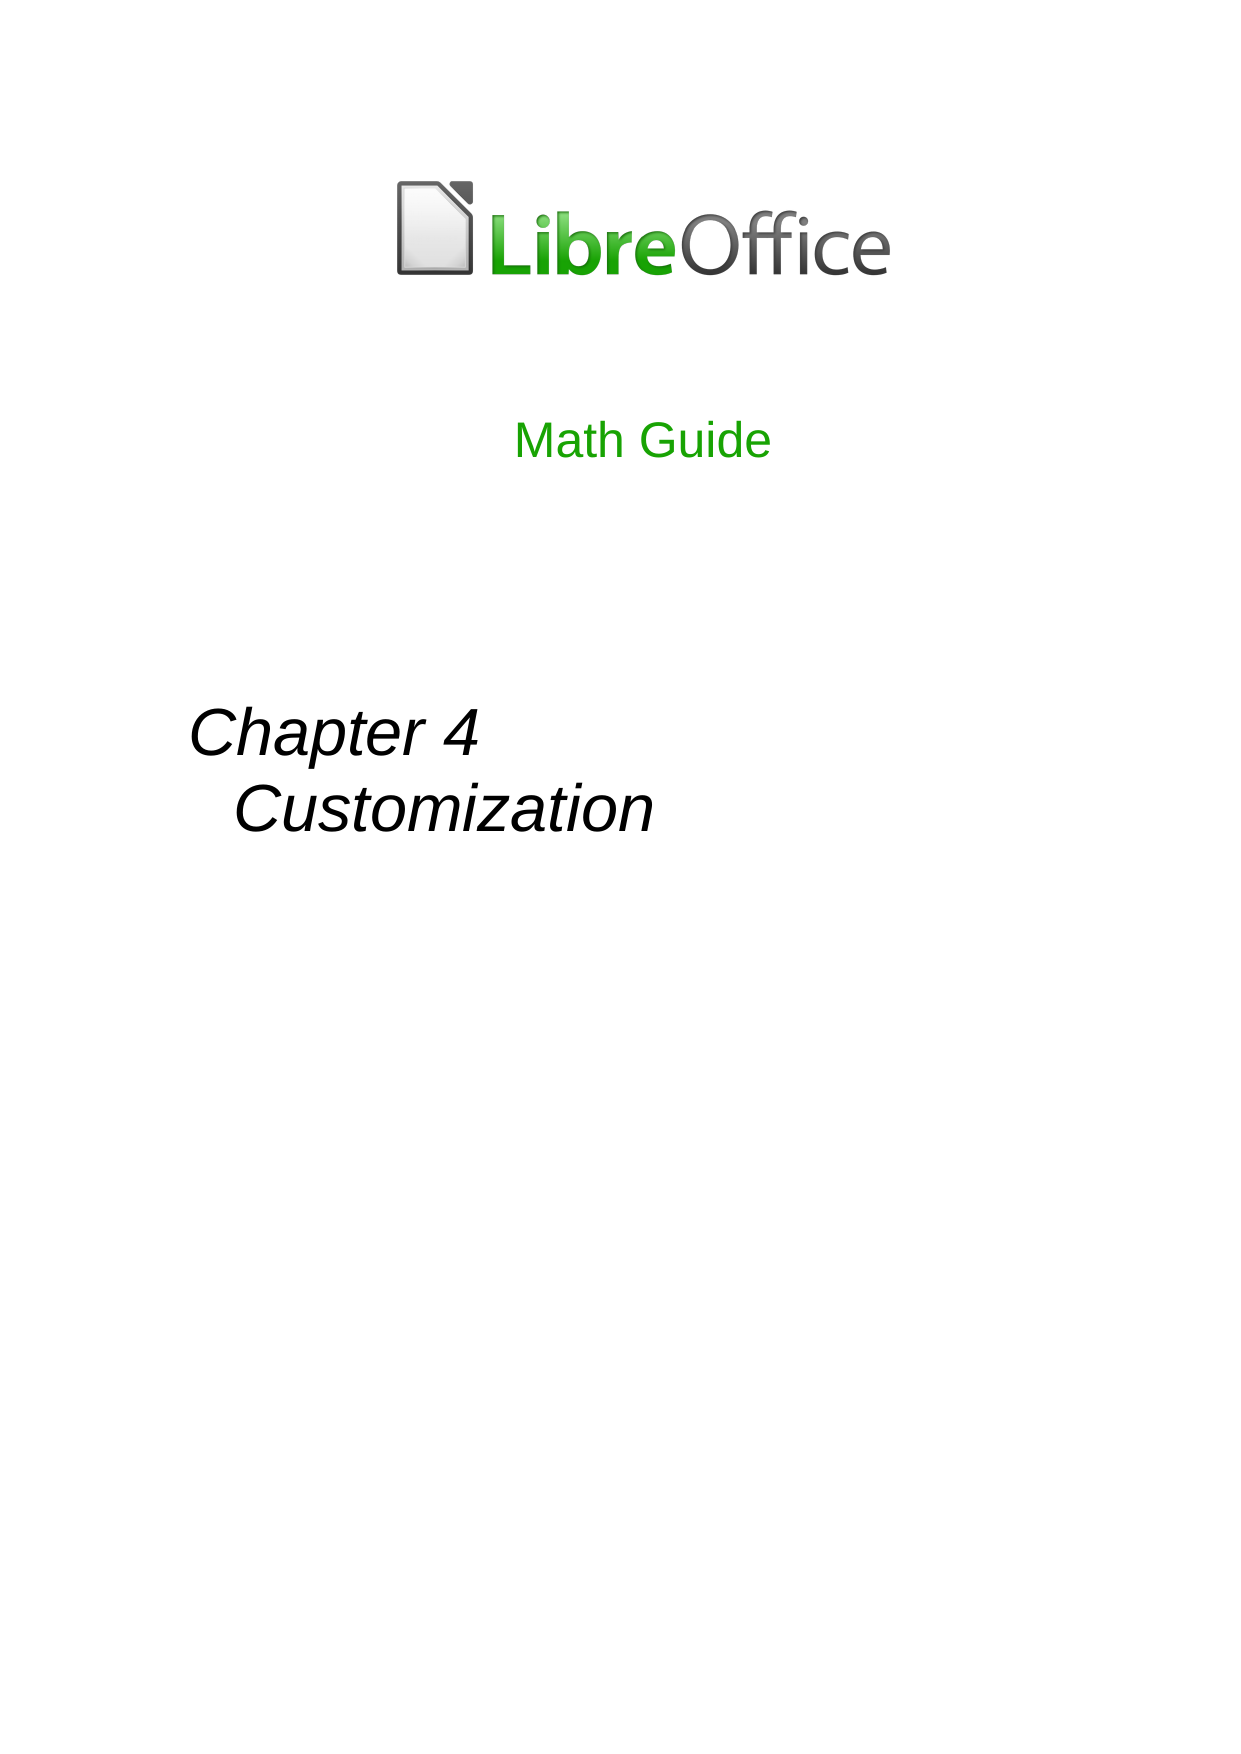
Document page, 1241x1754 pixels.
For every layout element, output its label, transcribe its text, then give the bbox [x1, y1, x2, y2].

picture [392, 177, 893, 282]
title Chapter 4 Customization [188, 693, 1098, 846]
text Math Guide [188, 410, 1098, 468]
